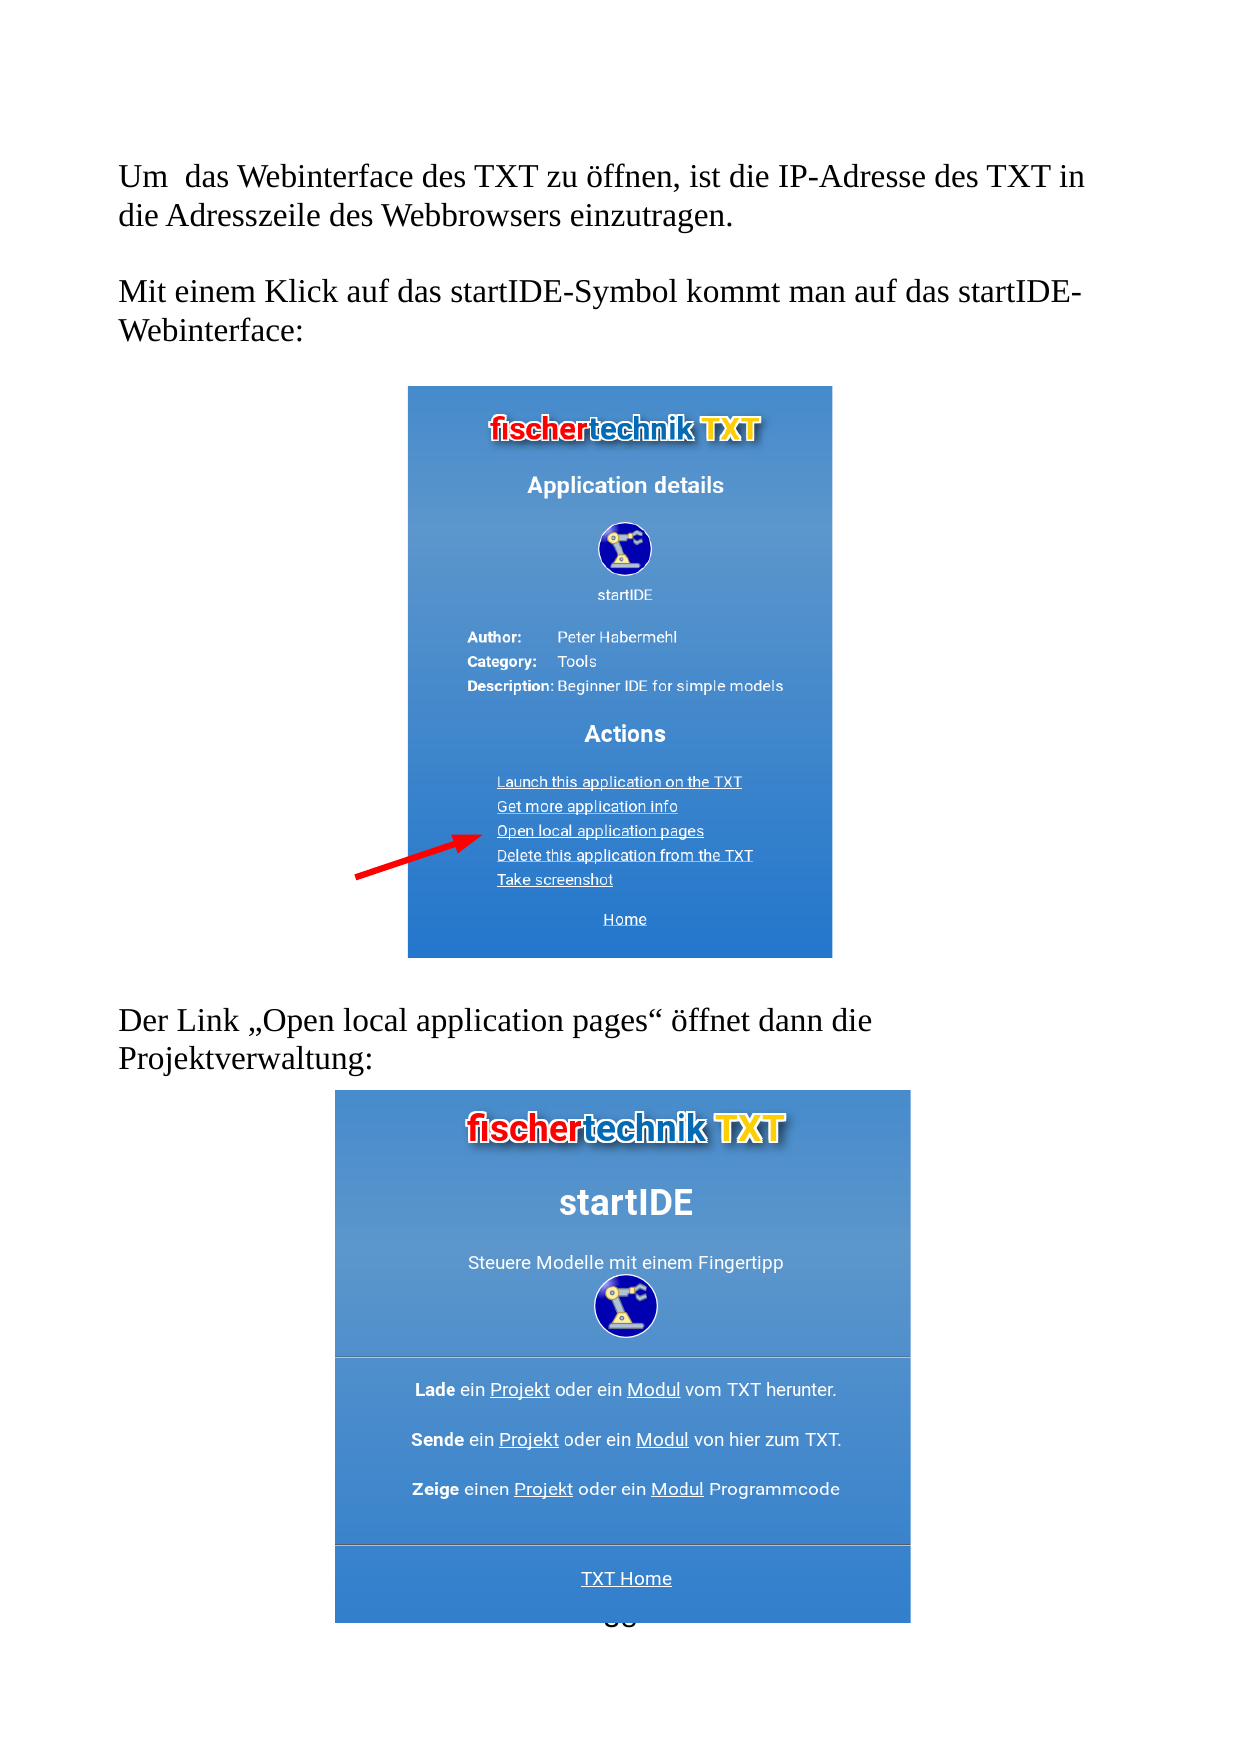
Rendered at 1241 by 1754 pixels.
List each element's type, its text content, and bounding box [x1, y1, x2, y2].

picture [335, 1090, 911, 1623]
picture [407, 386, 833, 958]
text Um das Webinterface des TXT zu öffnen, ist die IP-Adresse des TXT in die Adresszeile des Webbrowsers einzutragen. [118, 156, 1122, 233]
text Der Link „Open local application pages“ öffnet dann die Projektverwaltung: [118, 1000, 1122, 1076]
text Mit einem Klick auf das startIDE-Symbol kommt man auf das startIDE-Webinterface: [118, 271, 1122, 348]
